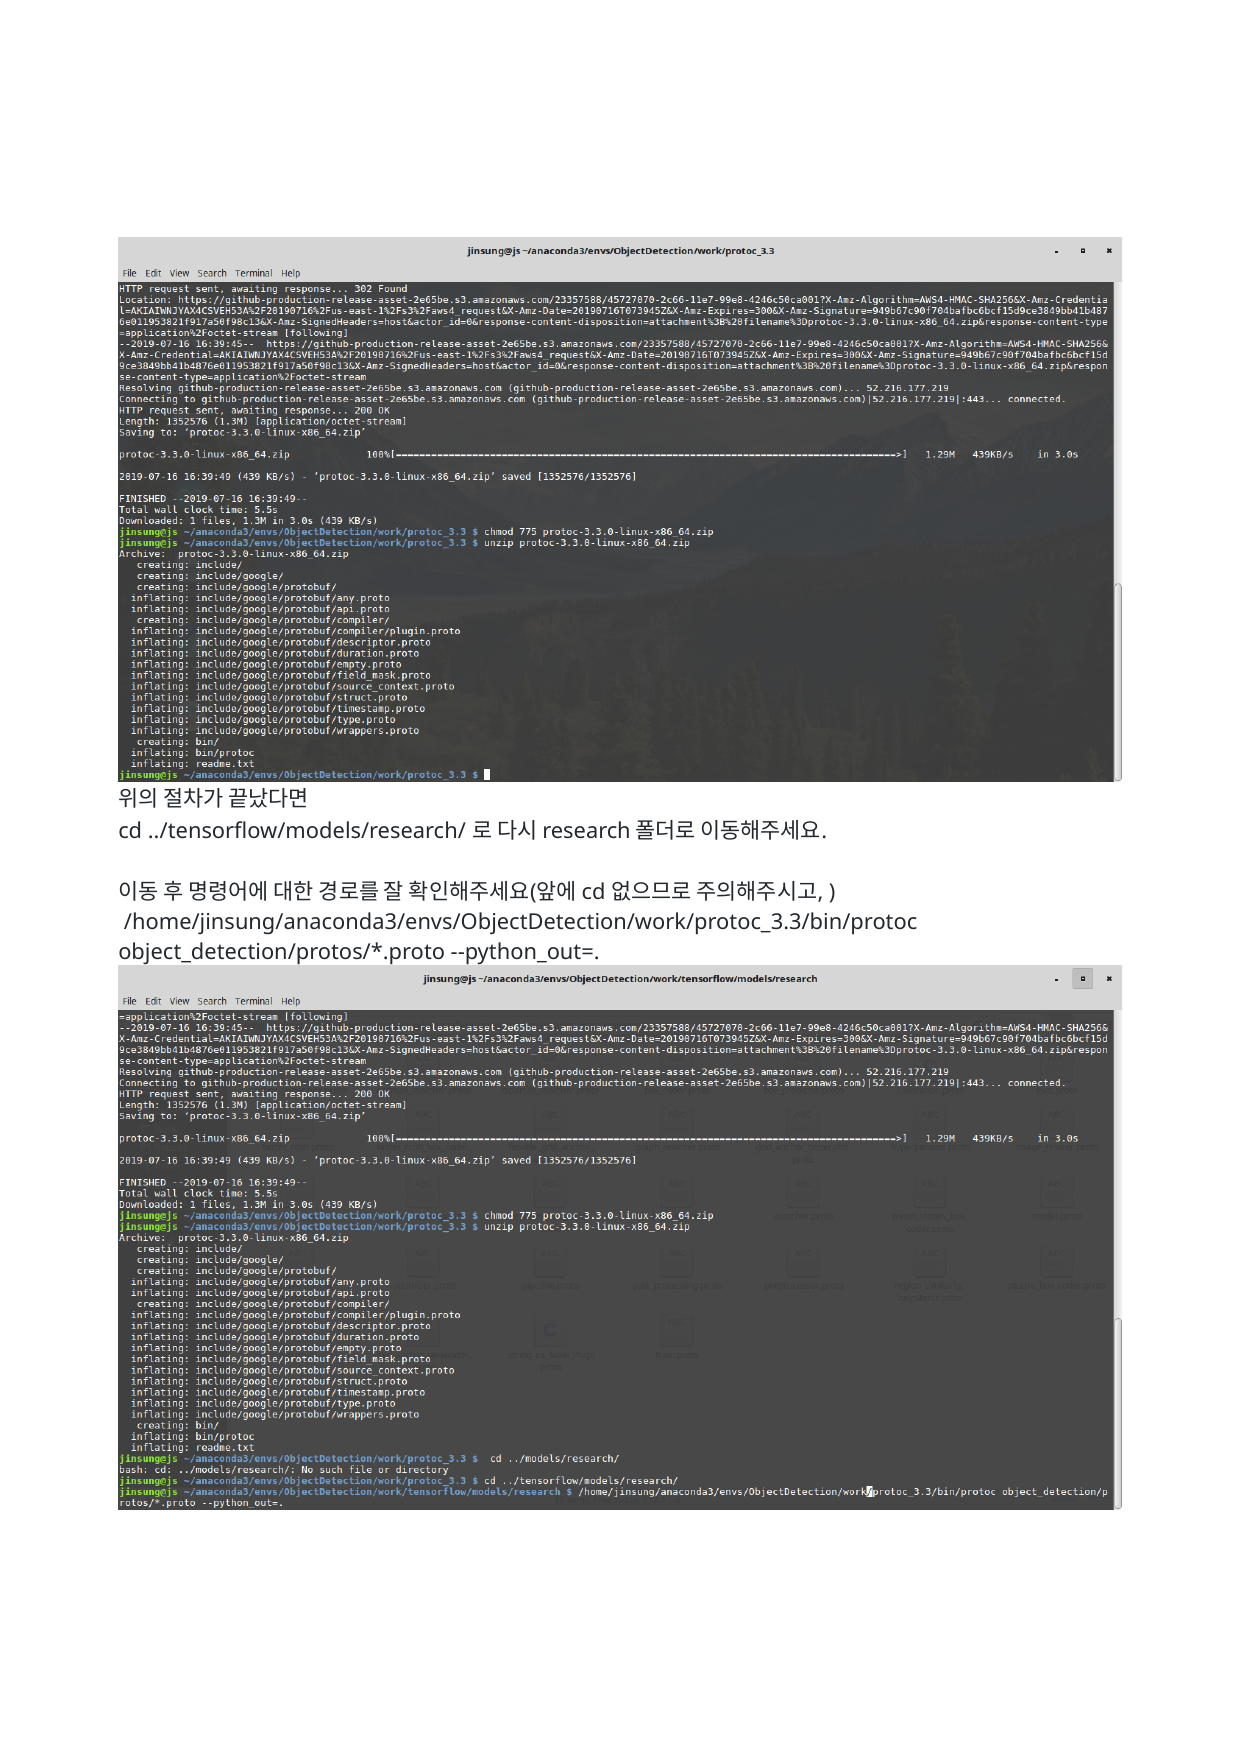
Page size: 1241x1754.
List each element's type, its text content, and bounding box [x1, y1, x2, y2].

text cd ../tensorflow/models/research/ 로 다시 research폴더로 이동해주세요. [118, 813, 1122, 844]
text 이동 후 명령어에 대한 경로를 잘 확인해주세요(앞에 cd 없으므로 주의해주시고, ) [118, 874, 1122, 906]
text 위의 절차가 끝났다면 [118, 782, 1122, 813]
picture [118, 237, 1123, 782]
text /home/jinsung/anaconda3/envs/ObjectDetection/work/protoc_3.3/bin/protoc object_detection/protos/*.proto --python_out=. [118, 906, 1122, 965]
picture [118, 965, 1123, 1510]
